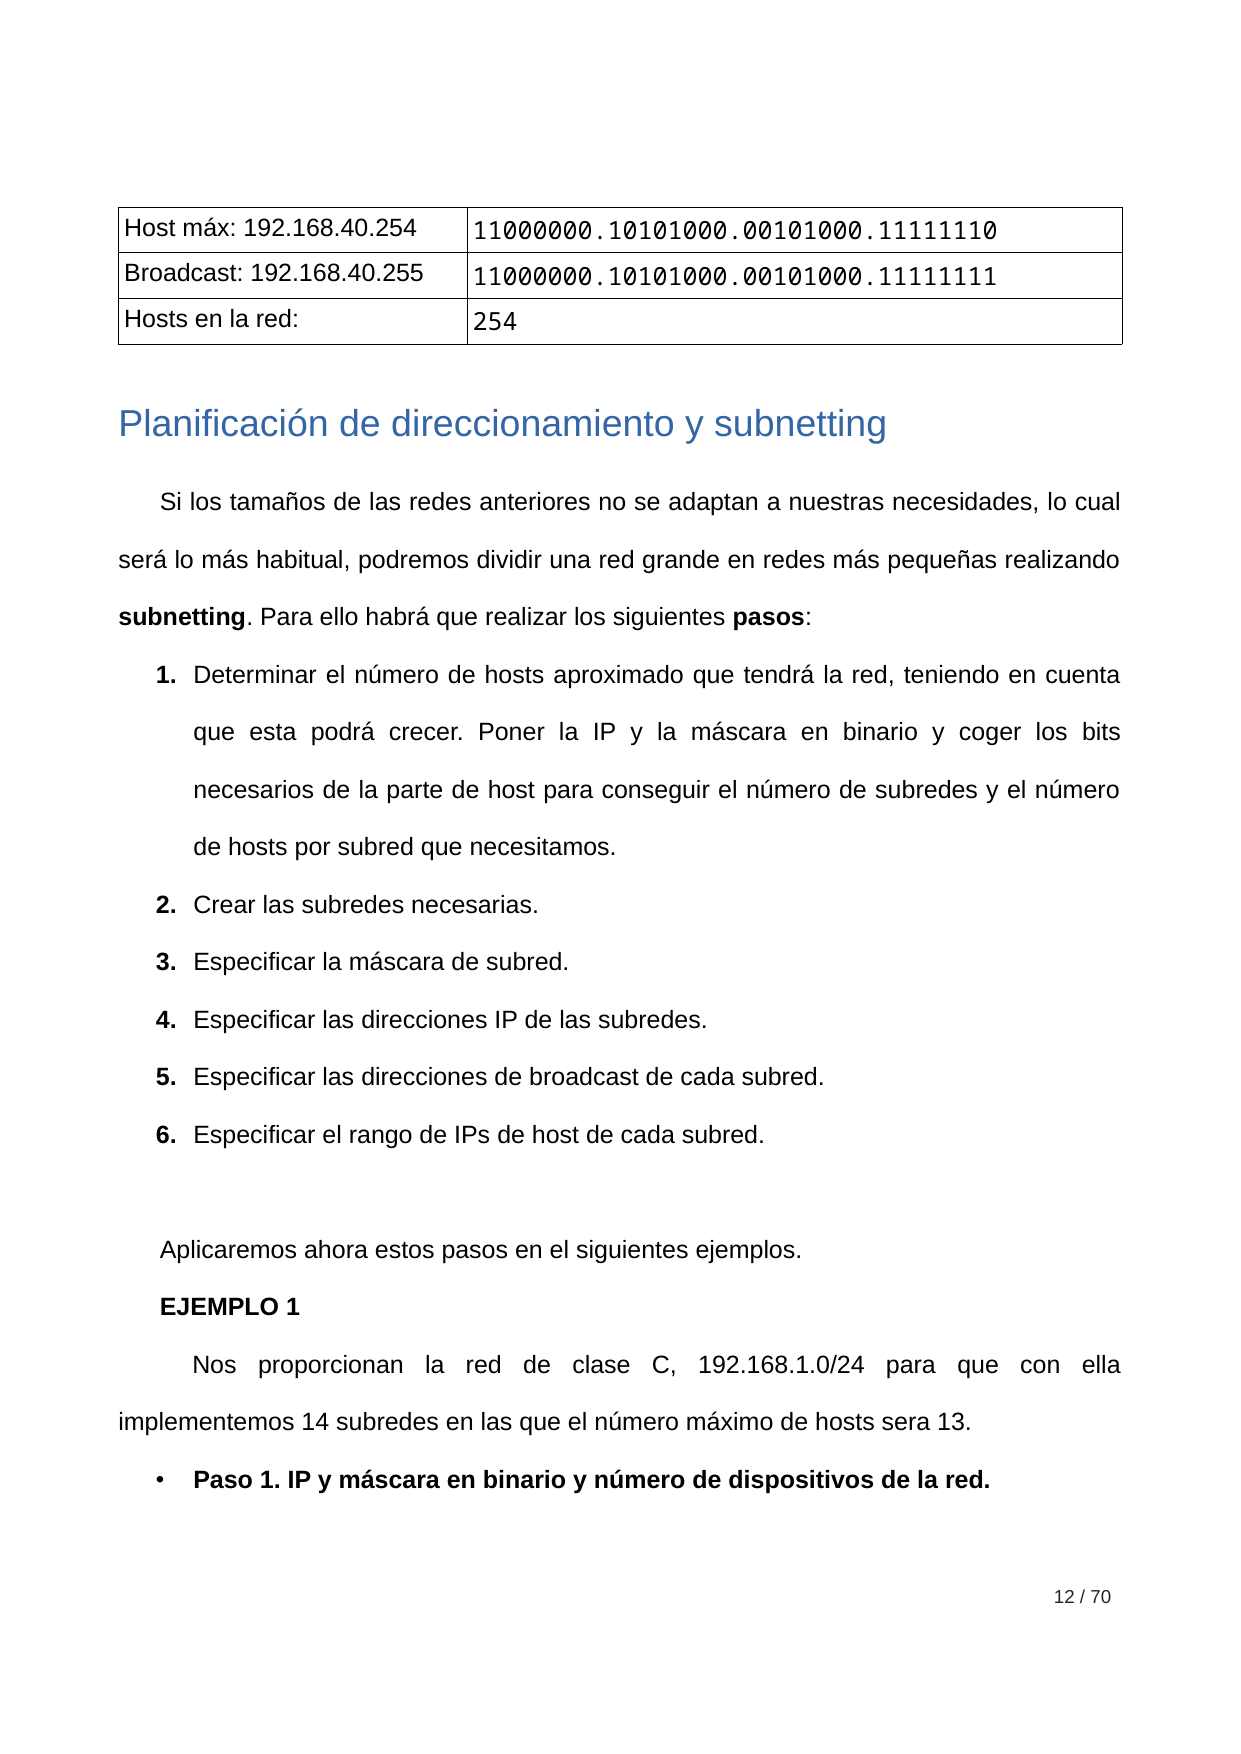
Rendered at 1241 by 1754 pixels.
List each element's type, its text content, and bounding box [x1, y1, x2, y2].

text Si los tamaños de las redes anteriores no se adaptan a nuestras necesidades, lo cual será lo más habitual, podremos dividir una red grande en redes más pequeñas realizando subnetting. Para ello habrá que realizar los siguientes pasos: [118, 487, 1122, 631]
list Paso 1. IP y máscara en binario y número de dispositivos de la red. [156, 1465, 1122, 1494]
table_cell Host máx: 192.168.40.254 [119, 208, 467, 252]
list Especificar las direcciones de broadcast de cada subred. [156, 1062, 1122, 1091]
table_cell 11000000.10101000.00101000.11111110 [468, 208, 1122, 252]
list Determinar el número de hosts aproximado que tendrá la red, teniendo en cuenta que esta podrá crecer. Poner la IP y la máscara en binario y coger los bits necesarios de la parte de host para conseguir el número de subredes y el número de hosts por subred que necesitamos. [156, 660, 1122, 861]
table_cell 11000000.10101000.00101000.11111111 [468, 253, 1122, 298]
text Aplicaremos ahora estos pasos en el siguientes ejemplos. [118, 1235, 1122, 1264]
table_cell 254 [468, 299, 1122, 343]
text Nos proporcionan la red de clase C, 192.168.1.0/24 para que con ella implementemos 14 subredes en las que el número máximo de hosts sera 13. [118, 1350, 1122, 1436]
text EJEMPLO 1 [118, 1292, 1122, 1321]
list Crear las subredes necesarias. [156, 890, 1122, 919]
table_cell Broadcast: 192.168.40.255 [119, 253, 467, 298]
list Especificar el rango de IPs de host de cada subred. [156, 1120, 1122, 1149]
list Especificar las direcciones IP de las subredes. [156, 1005, 1122, 1034]
table_cell Hosts en la red: [119, 299, 467, 343]
text Planificación de direccionamiento y subnetting [118, 401, 1122, 444]
list Especificar la máscara de subred. [156, 947, 1122, 976]
